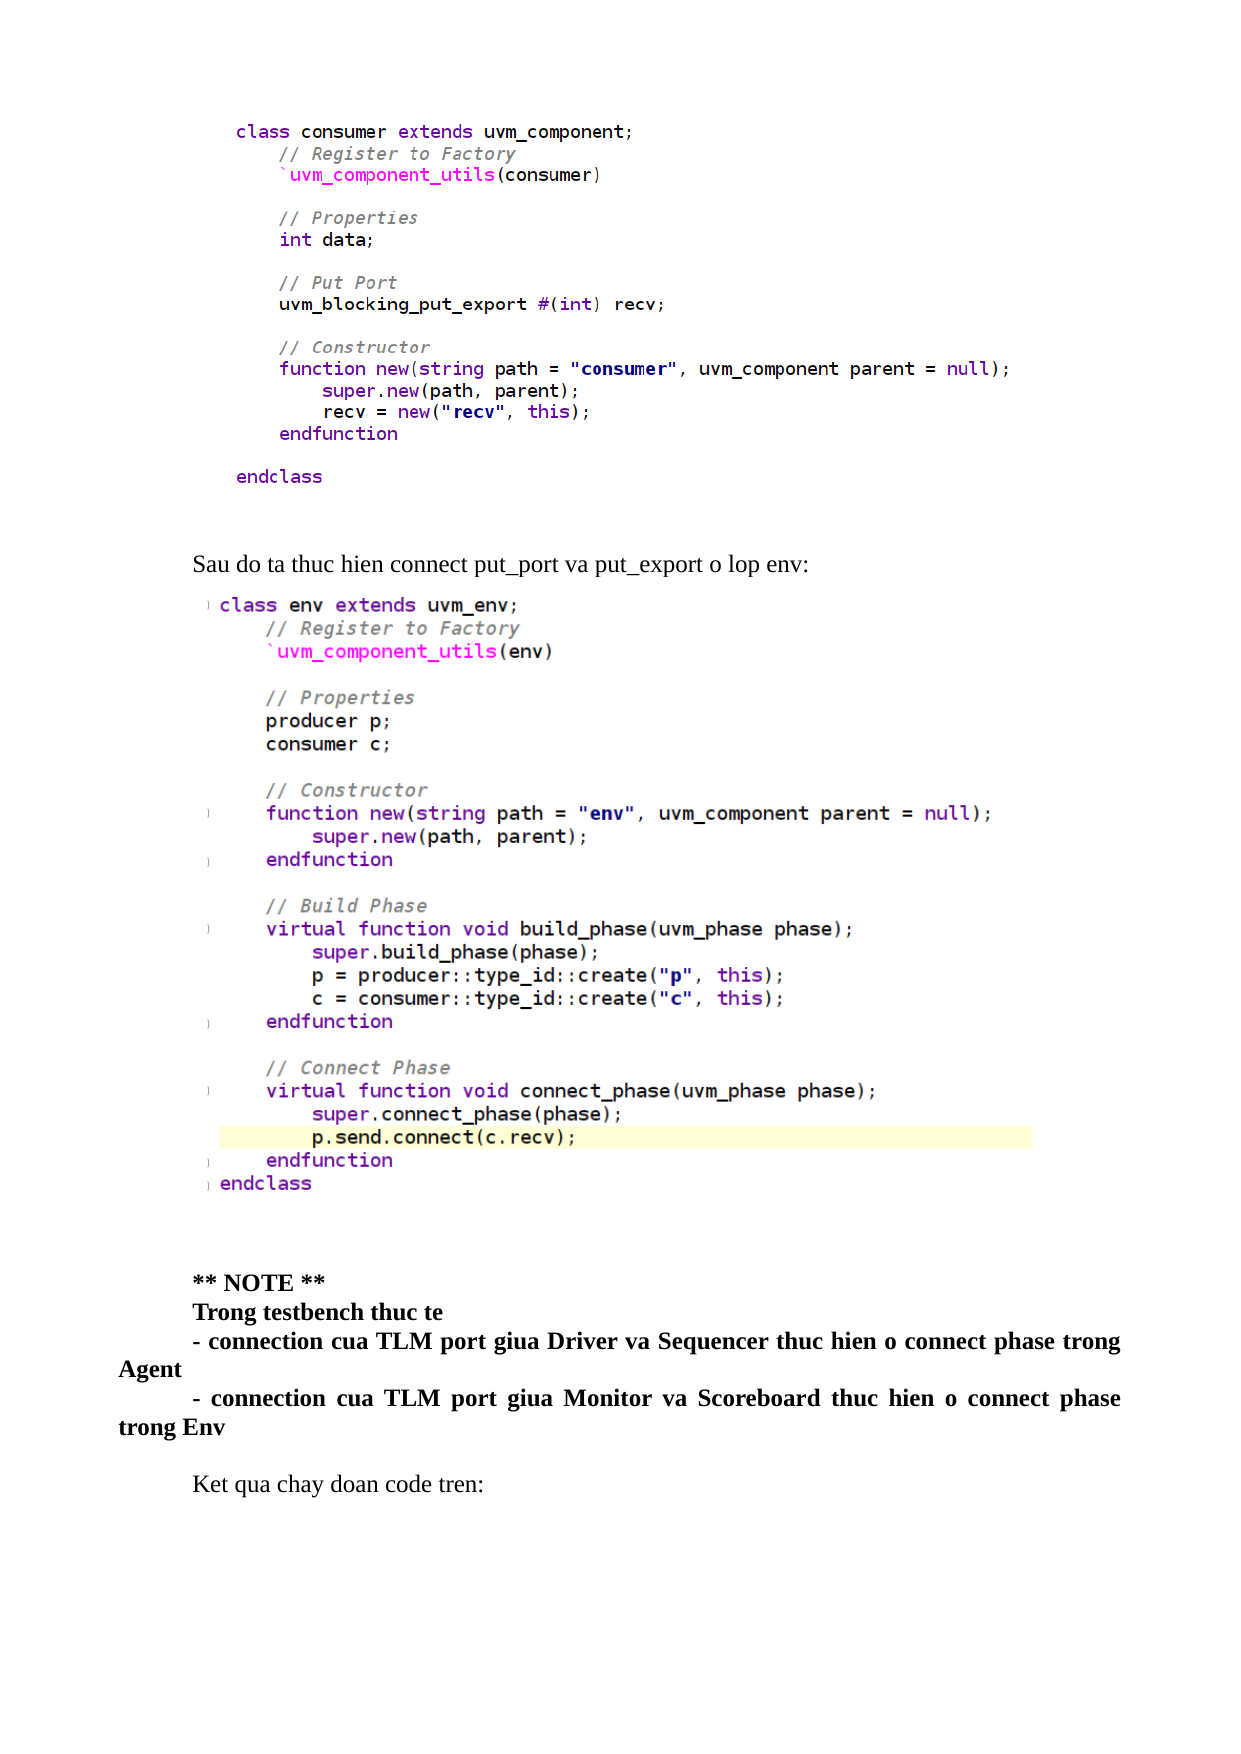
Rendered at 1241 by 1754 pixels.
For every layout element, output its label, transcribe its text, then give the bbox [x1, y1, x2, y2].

text - connection cua TLM port giua Driver va Sequencer thuc hien o connect phase trong Agent [118, 1326, 1122, 1383]
text Sau do ta thuc hien connect put_port va put_export o lop env: [118, 549, 1122, 578]
picture [207, 577, 1033, 1211]
picture [230, 118, 1010, 492]
text - connection cua TLM port giua Monitor va Scoreboard thuc hien o connect phase trong Env [118, 1383, 1122, 1441]
text Ket qua chay doan code tren: [118, 1469, 1122, 1498]
text Trong testbench thuc te [118, 1297, 1122, 1326]
text ** NOTE ** [118, 1268, 1122, 1297]
